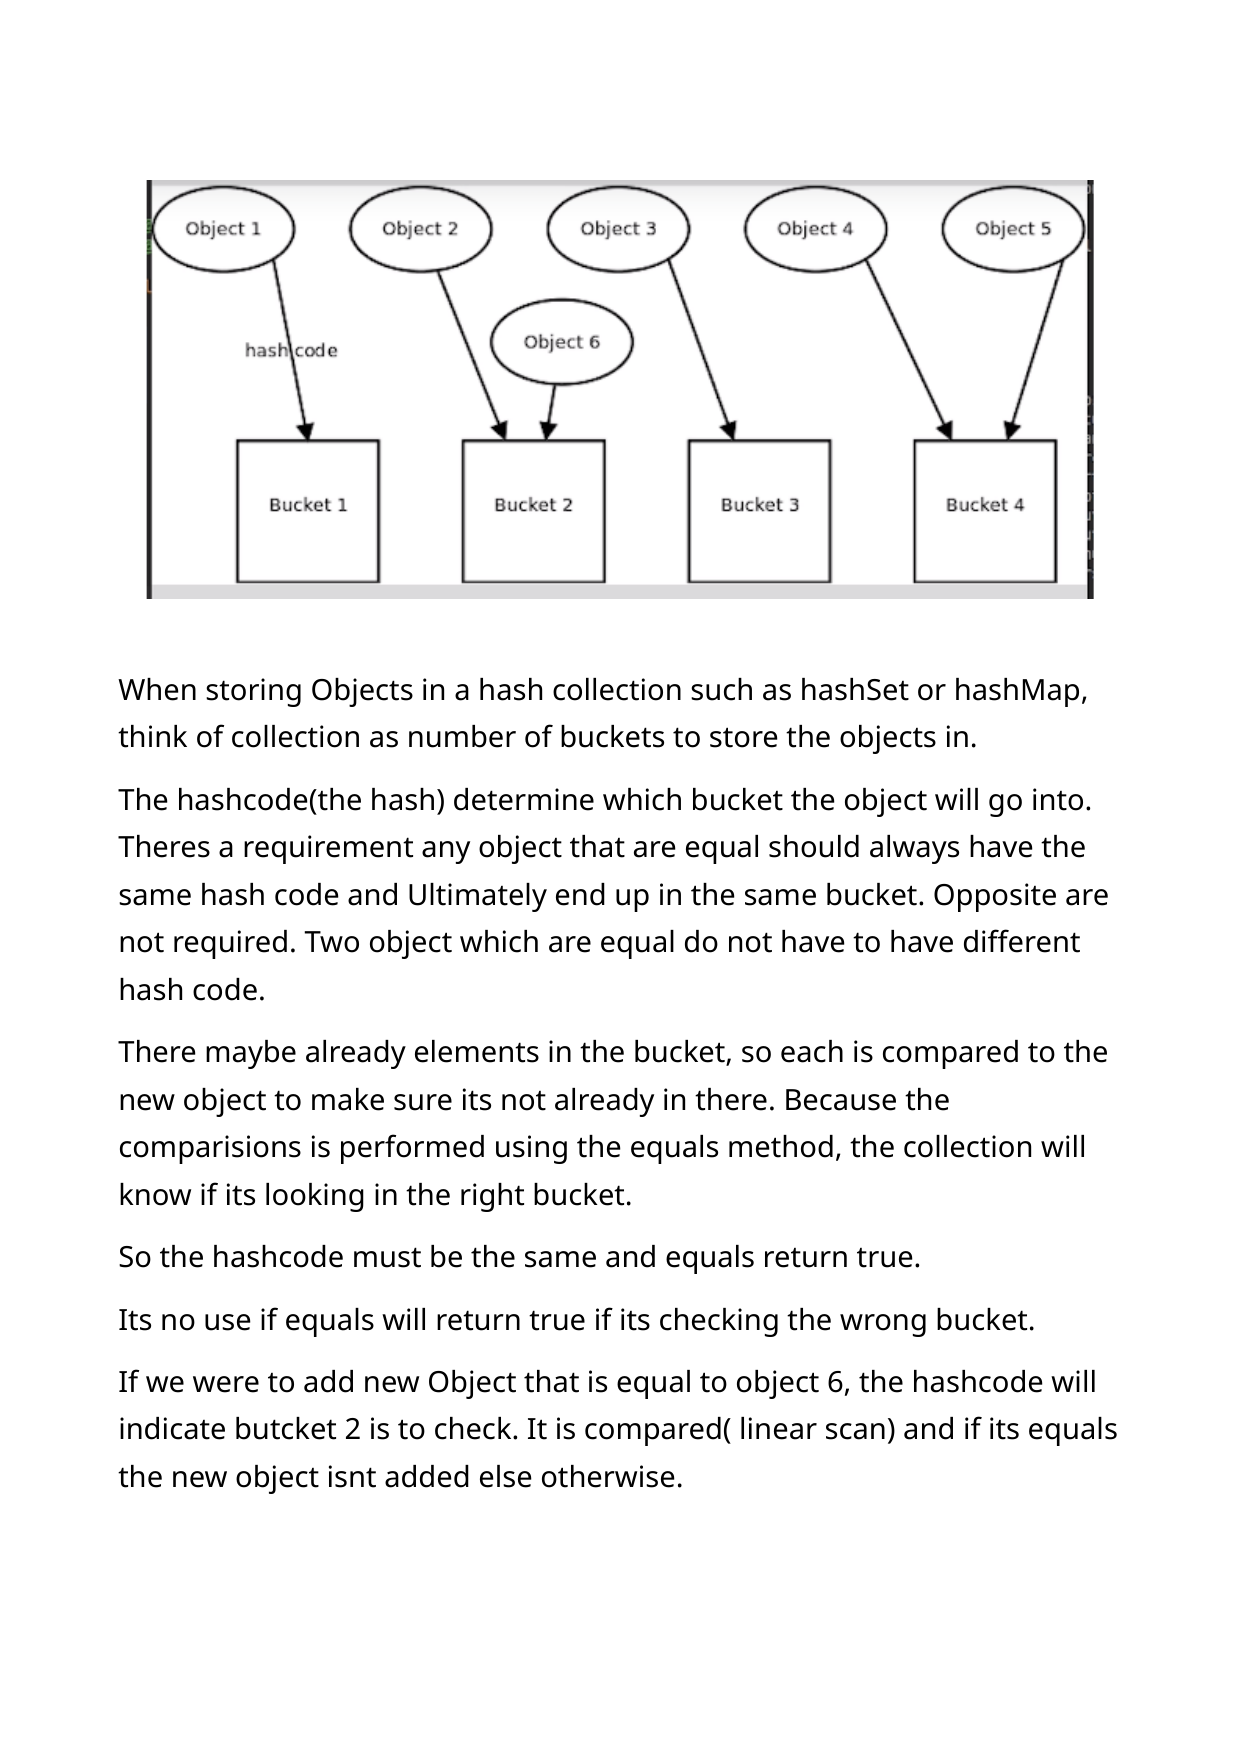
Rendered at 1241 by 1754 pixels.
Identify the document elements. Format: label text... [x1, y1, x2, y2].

text If we were to add new Object that is equal to object 6, the hashcode will indicate butcket 2 is to check. It is compared( linear scan) and if its equals the new object isnt added else otherwise. [118, 1361, 1122, 1496]
text So the hashcode must be the same and equals return true. [118, 1237, 1122, 1276]
text The hashcode(the hash) determine which bucket the object will go into. Theres a requirement any object that are equal should always have the same hash code and Ultimately end up in the same bucket. Opposite are not required. Two object which are equal do not have to have different hash code. [118, 779, 1122, 1009]
text Its no use if equals will return true if its checking the wrong bucket. [118, 1299, 1122, 1338]
text There maybe already elements in the bucket, so each is compared to the new object to make sure its not already in there. Because the comparisions is performed using the equals method, the collection will know if its looking in the right bucket. [118, 1032, 1122, 1214]
text When storing Objects in a hash collection such as hashSet or hashMap, think of collection as number of buckets to store the objects in. [118, 669, 1122, 756]
picture [146, 180, 1094, 599]
